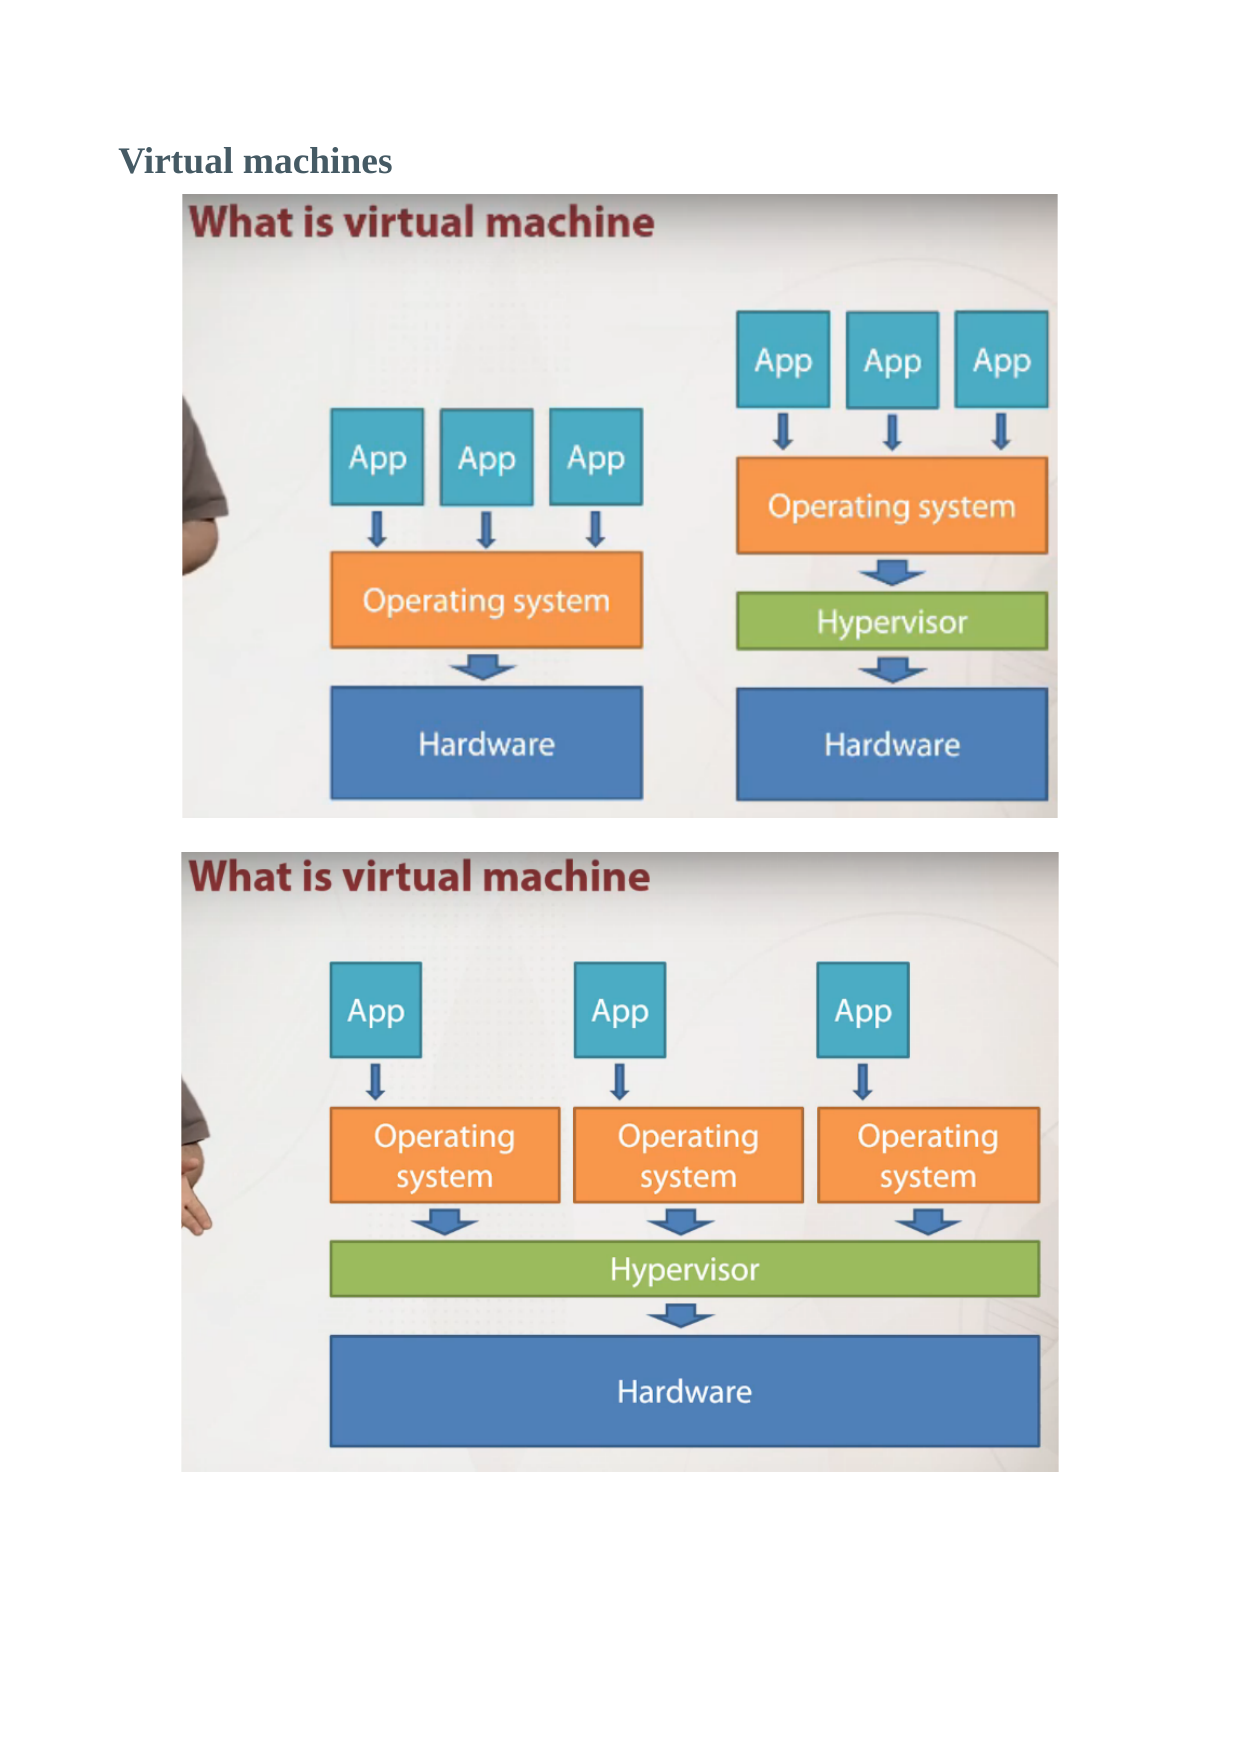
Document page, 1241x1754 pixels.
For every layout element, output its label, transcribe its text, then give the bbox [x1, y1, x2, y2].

subtitle Virtual machines [118, 139, 1122, 182]
picture [182, 194, 1058, 818]
picture [181, 852, 1059, 1472]
